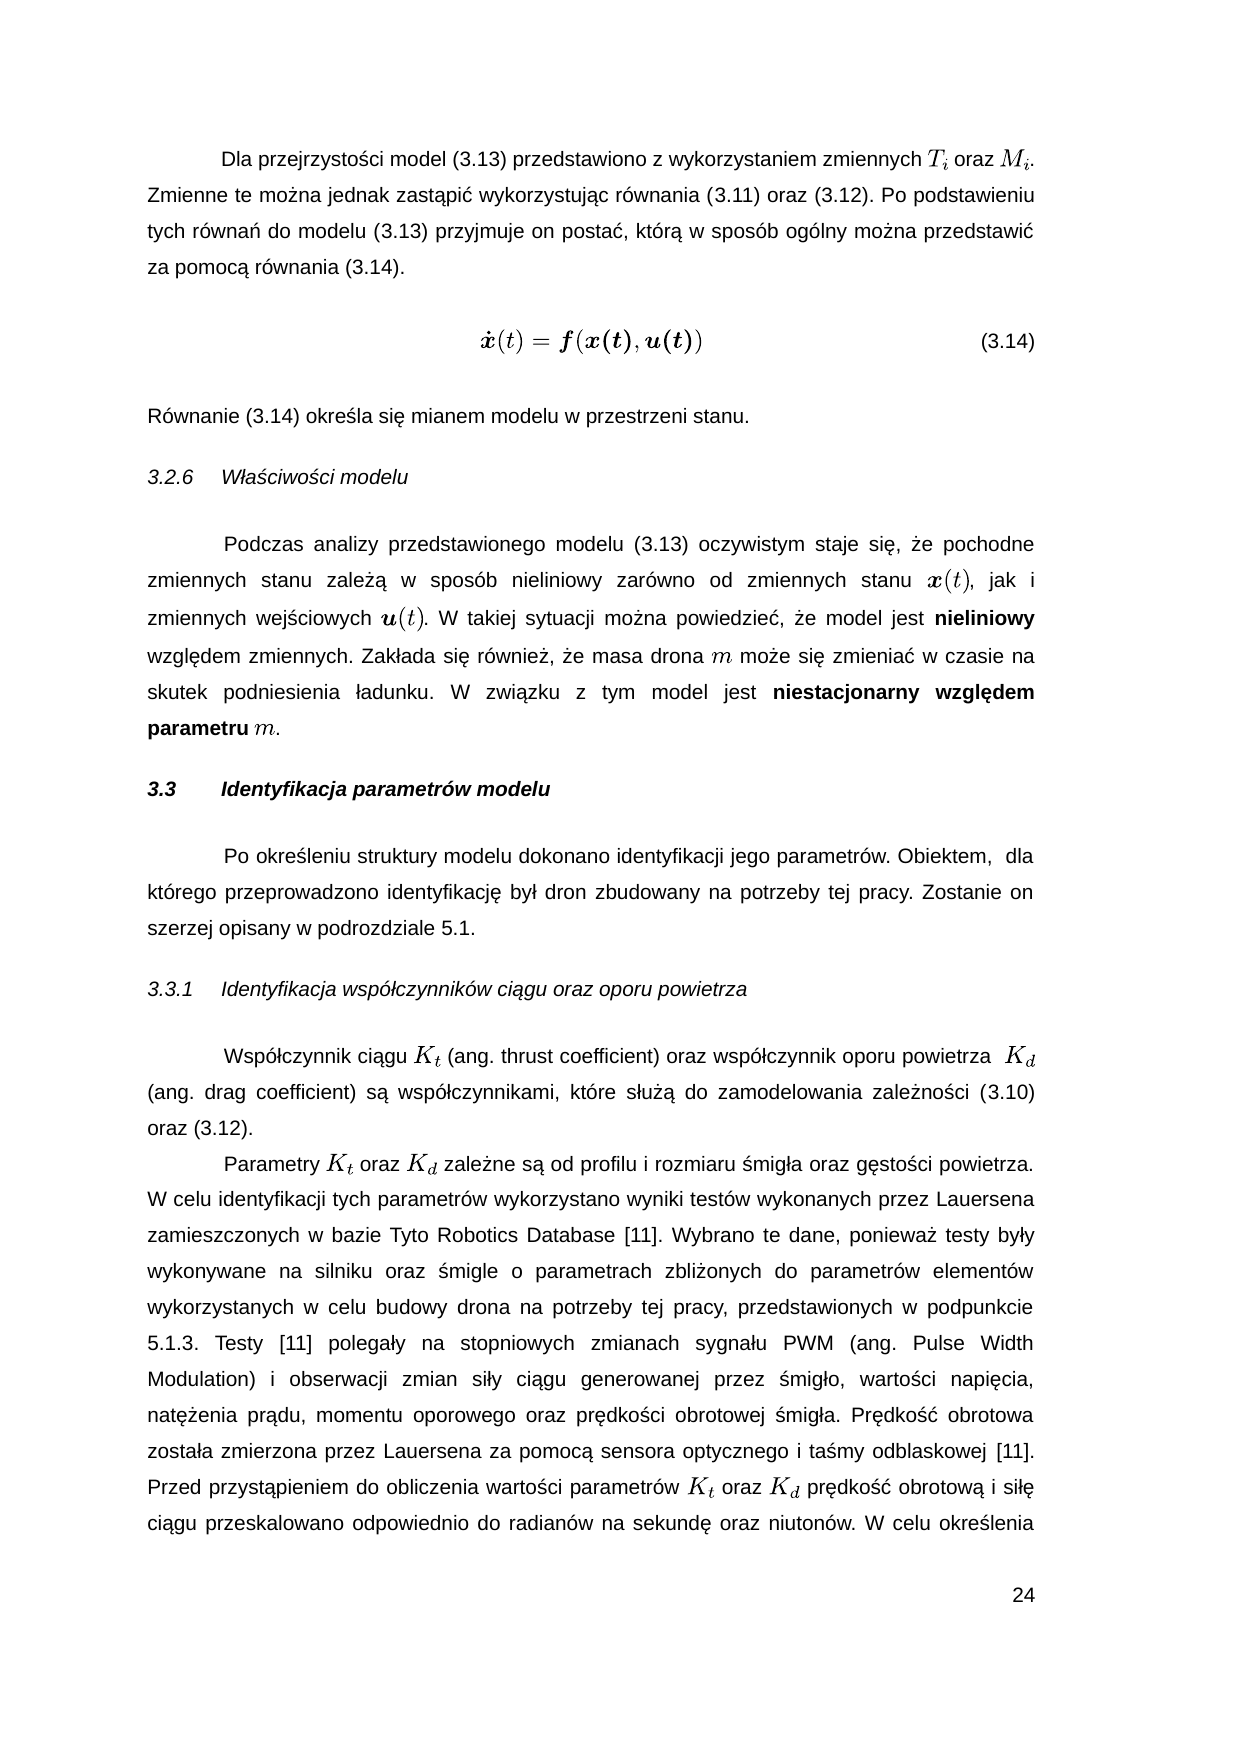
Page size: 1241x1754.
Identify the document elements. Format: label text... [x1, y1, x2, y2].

text Współczynnik ciągu (ang. thrust coefficient) oraz współczynnik oporu powietrza (ang. drag coefficient) są współczynnikami, które służą do zamodelowania zależności (3.10) oraz (3.12). [147, 1043, 1035, 1139]
text Po określeniu struktury modelu dokonano identyfikacji jego parametrów. Obiektem, dla którego przeprowadzono identyfikację był dron zbudowany na potrzeby tej pracy. Zostanie on szerzej opisany w podrozdziale 5.1. [147, 843, 1035, 939]
subtitle Identyfikacja parametrów modelu [147, 776, 1035, 800]
text Parametry oraz zależne są od profilu i rozmiaru śmigła oraz gęstości powietrza. W celu identyfikacji tych parametrów wykorzystano wyniki testów wykonanych przez Lauersena zamieszczonych w bazie Tyto Robotics Database [11]. Wybrano te dane, ponieważ testy były wykonywane na silniku oraz śmigle o parametrach zbliżonych do parametrów elementów wykorzystanych w celu budowy drona na potrzeby tej pracy, przedstawionych w podpunkcie 5.1.3. Testy [11] polegały na stopniowych zmianach sygnału PWM (ang. Pulse Width Modulation) i obserwacji zmian siły ciągu generowanej przez śmigło, wartości napięcia, natężenia prądu, momentu oporowego oraz prędkości obrotowej śmigła. Prędkość obrotowa została zmierzona przez Lauersena za pomocą sensora optycznego i taśmy odblaskowej [11]. Przed przystąpieniem do obliczenia wartości parametrów oraz prędkość obrotową i siłę ciągu przeskalowano odpowiednio do radianów na sekundę oraz niutonów. W celu określenia [147, 1151, 1035, 1535]
text Równanie (3.14) określa się mianem modelu w przestrzeni stanu. [147, 404, 1035, 428]
text (3.14) [147, 328, 1035, 354]
subtitle Identyfikacja współczynników ciągu oraz oporu powietrza [147, 976, 1035, 1000]
text Dla przejrzystości model (3.13) przedstawiono z wykorzystaniem zmiennych oraz . Zmienne te można jednak zastąpić wykorzystując równania (3.11) oraz (3.12). Po podstawieniu tych równań do modelu (3.13) przyjmuje on postać, którą w sposób ogólny można przedstawić za pomocą równania (3.14). [147, 147, 1035, 279]
subtitle Właściwości modelu [147, 464, 1035, 488]
text Podczas analizy przedstawionego modelu (3.13) oczywistym staje się, że pochodne zmiennych stanu zależą w sposób nieliniowy zarówno od zmiennych stanu , jak i zmiennych wejściowych . W takiej sytuacji można powiedzieć, że model jest nieliniowy względem zmiennych. Zakłada się również, że masa drona może się zmieniać w czasie na skutek podniesienia ładunku. W związku z tym model jest niestacjonarny względem parametru . [147, 532, 1035, 739]
